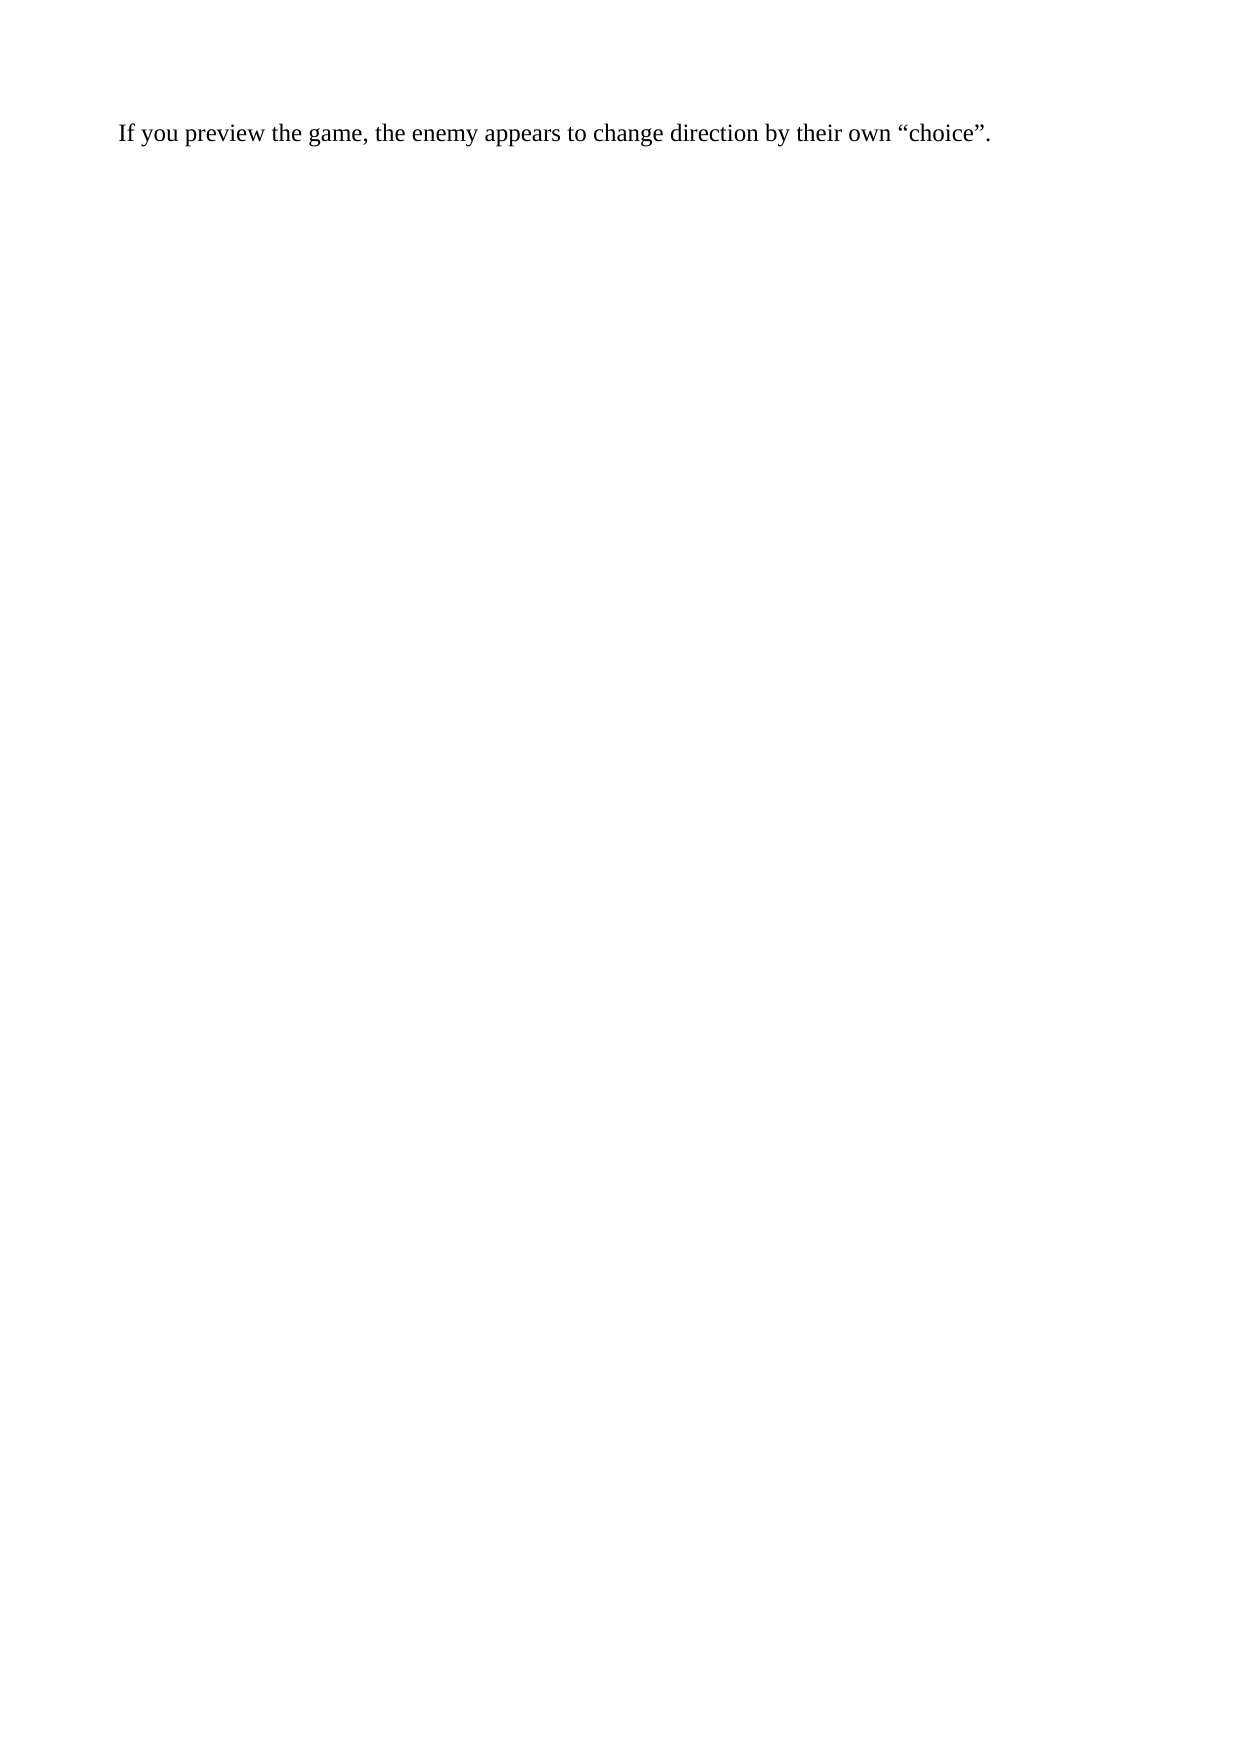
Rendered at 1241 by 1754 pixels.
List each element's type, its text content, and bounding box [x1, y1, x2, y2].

text If you preview the game, the enemy appears to change direction by their own “choice”. [118, 118, 1122, 147]
